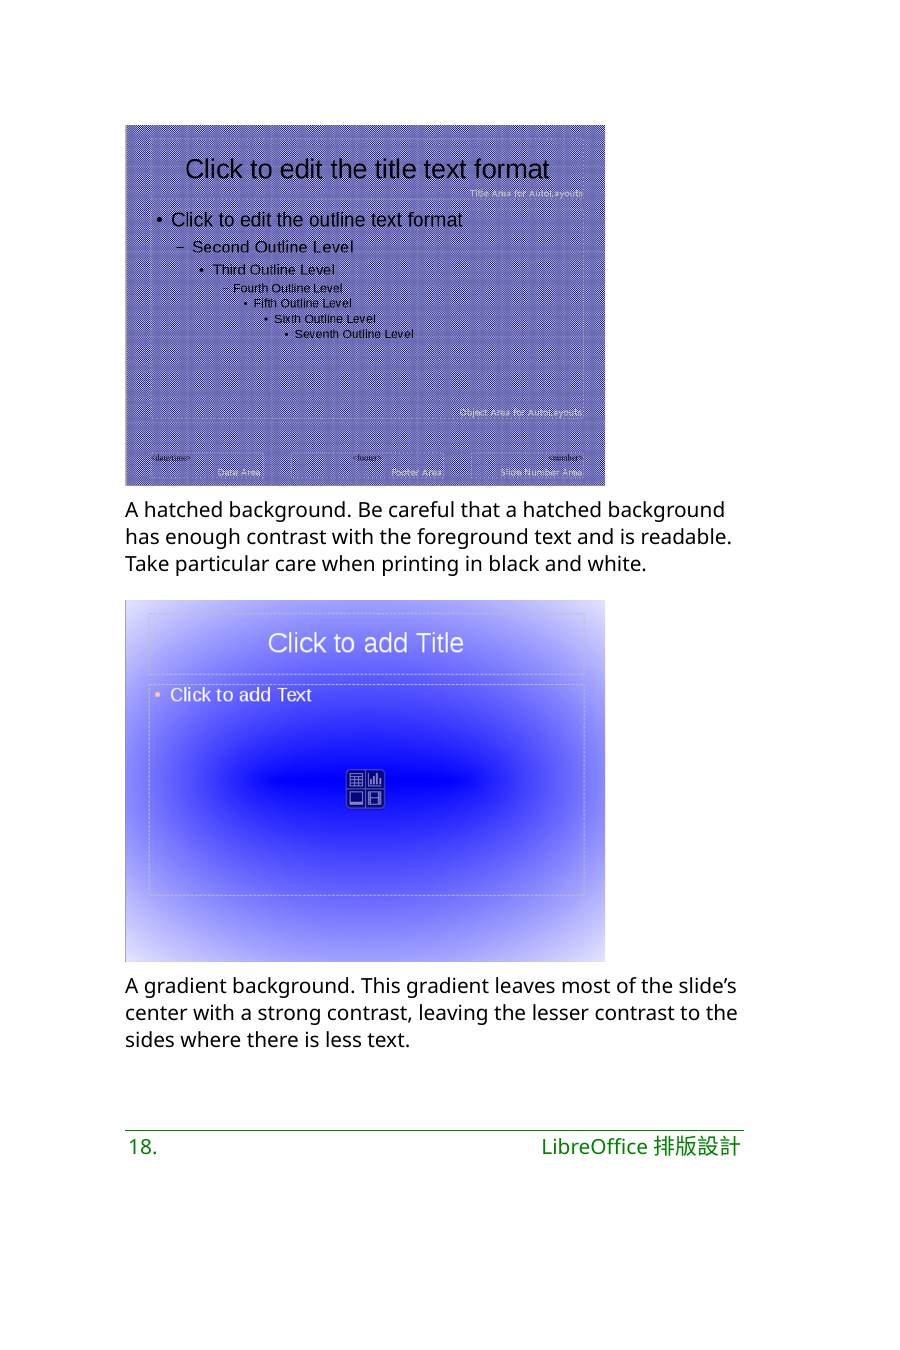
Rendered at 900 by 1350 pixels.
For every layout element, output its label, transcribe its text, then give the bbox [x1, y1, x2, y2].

table_header [125, 600, 744, 964]
table_header [125, 125, 744, 488]
table_cell A gradient background. This gradient leaves most of the slide’s center with a strong contrast, leaving the lesser contrast to the sides where there is less text. [125, 964, 744, 1053]
picture [125, 600, 605, 962]
picture [125, 125, 605, 486]
table_cell A hatched background. Be careful that a hatched background has enough contrast with the foreground text and is readable. Take particular care when printing in black and white. [125, 488, 744, 577]
